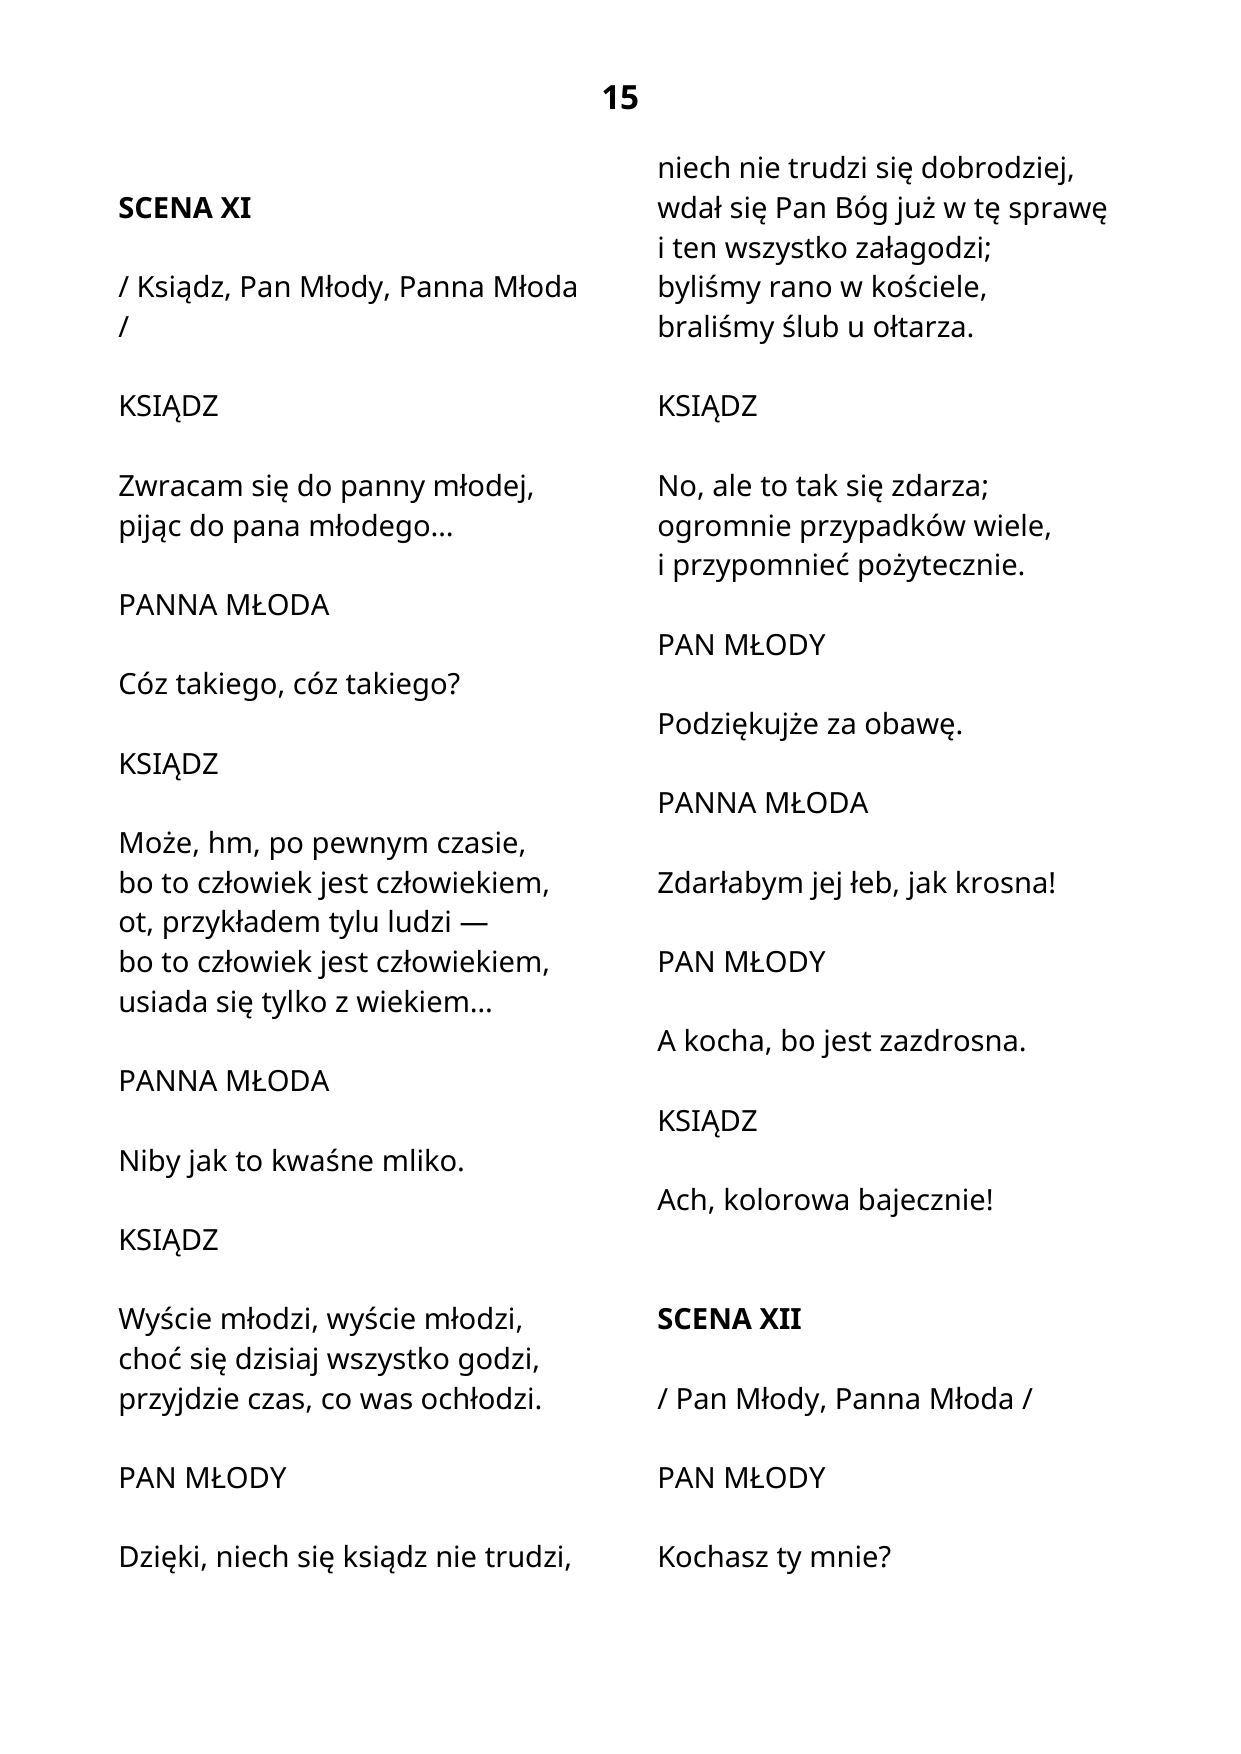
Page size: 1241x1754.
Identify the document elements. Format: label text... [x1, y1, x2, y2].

text KSIĄDZ [118, 1219, 583, 1259]
text PAN MŁODY [118, 1457, 583, 1497]
text / Ksiądz, Pan Młody, Panna Młoda / [118, 267, 583, 346]
text Ach, kolorowa bajecznie! [657, 1179, 1122, 1219]
text byliśmy rano w kościele, [657, 267, 1122, 306]
text Kochasz ty mnie? [657, 1537, 1122, 1576]
text Wyście młodzi, wyście młodzi, [118, 1298, 583, 1338]
text przyjdzie czas, co was ochłodzi. [118, 1378, 583, 1418]
text Dzięki, niech się ksiądz nie trudzi, [118, 1537, 583, 1576]
text SCENA XII [657, 1298, 1122, 1338]
text i ten wszystko załagodzi; [657, 227, 1122, 267]
text KSIĄDZ [657, 386, 1122, 425]
text PANNA MŁODA [657, 783, 1122, 822]
text usiada się tylko z wiekiem… [118, 981, 583, 1021]
text ot, przykładem tylu ludzi — [118, 902, 583, 941]
text KSIĄDZ [657, 1100, 1122, 1140]
text Może, hm, po pewnym czasie, [118, 822, 583, 862]
text Podziękujże za obawę. [657, 703, 1122, 743]
text KSIĄDZ [118, 386, 583, 425]
text PAN MŁODY [657, 941, 1122, 981]
text ogromnie przypadków wiele, [657, 505, 1122, 544]
text Zwracam się do panny młodej, [118, 465, 583, 505]
text No, ale to tak się zdarza; [657, 465, 1122, 505]
text choć się dzisiaj wszystko godzi, [118, 1338, 583, 1378]
text PANNA MŁODA [118, 1060, 583, 1100]
text / Pan Młody, Panna Młoda / [657, 1378, 1122, 1418]
text PAN MŁODY [657, 1457, 1122, 1497]
text SCENA XI [118, 187, 583, 227]
text Cóz takiego, cóz takiego? [118, 663, 583, 703]
text A kocha, bo jest zazdrosna. [657, 1021, 1122, 1060]
text PAN MŁODY [657, 624, 1122, 663]
text niech nie trudzi się dobrodziej, [657, 148, 1122, 187]
text KSIĄDZ [118, 743, 583, 783]
text bo to człowiek jest człowiekiem, [118, 862, 583, 902]
text wdał się Pan Bóg już w tę sprawę [657, 187, 1122, 227]
text bo to człowiek jest człowiekiem, [118, 941, 583, 981]
text braliśmy ślub u ołtarza. [657, 306, 1122, 346]
text Zdarłabym jej łeb, jak krosna! [657, 862, 1122, 902]
text pijąc do pana młodego… [118, 505, 583, 544]
text i przypomnieć pożytecznie. [657, 544, 1122, 584]
text PANNA MŁODA [118, 584, 583, 624]
text Niby jak to kwaśne mliko. [118, 1140, 583, 1179]
